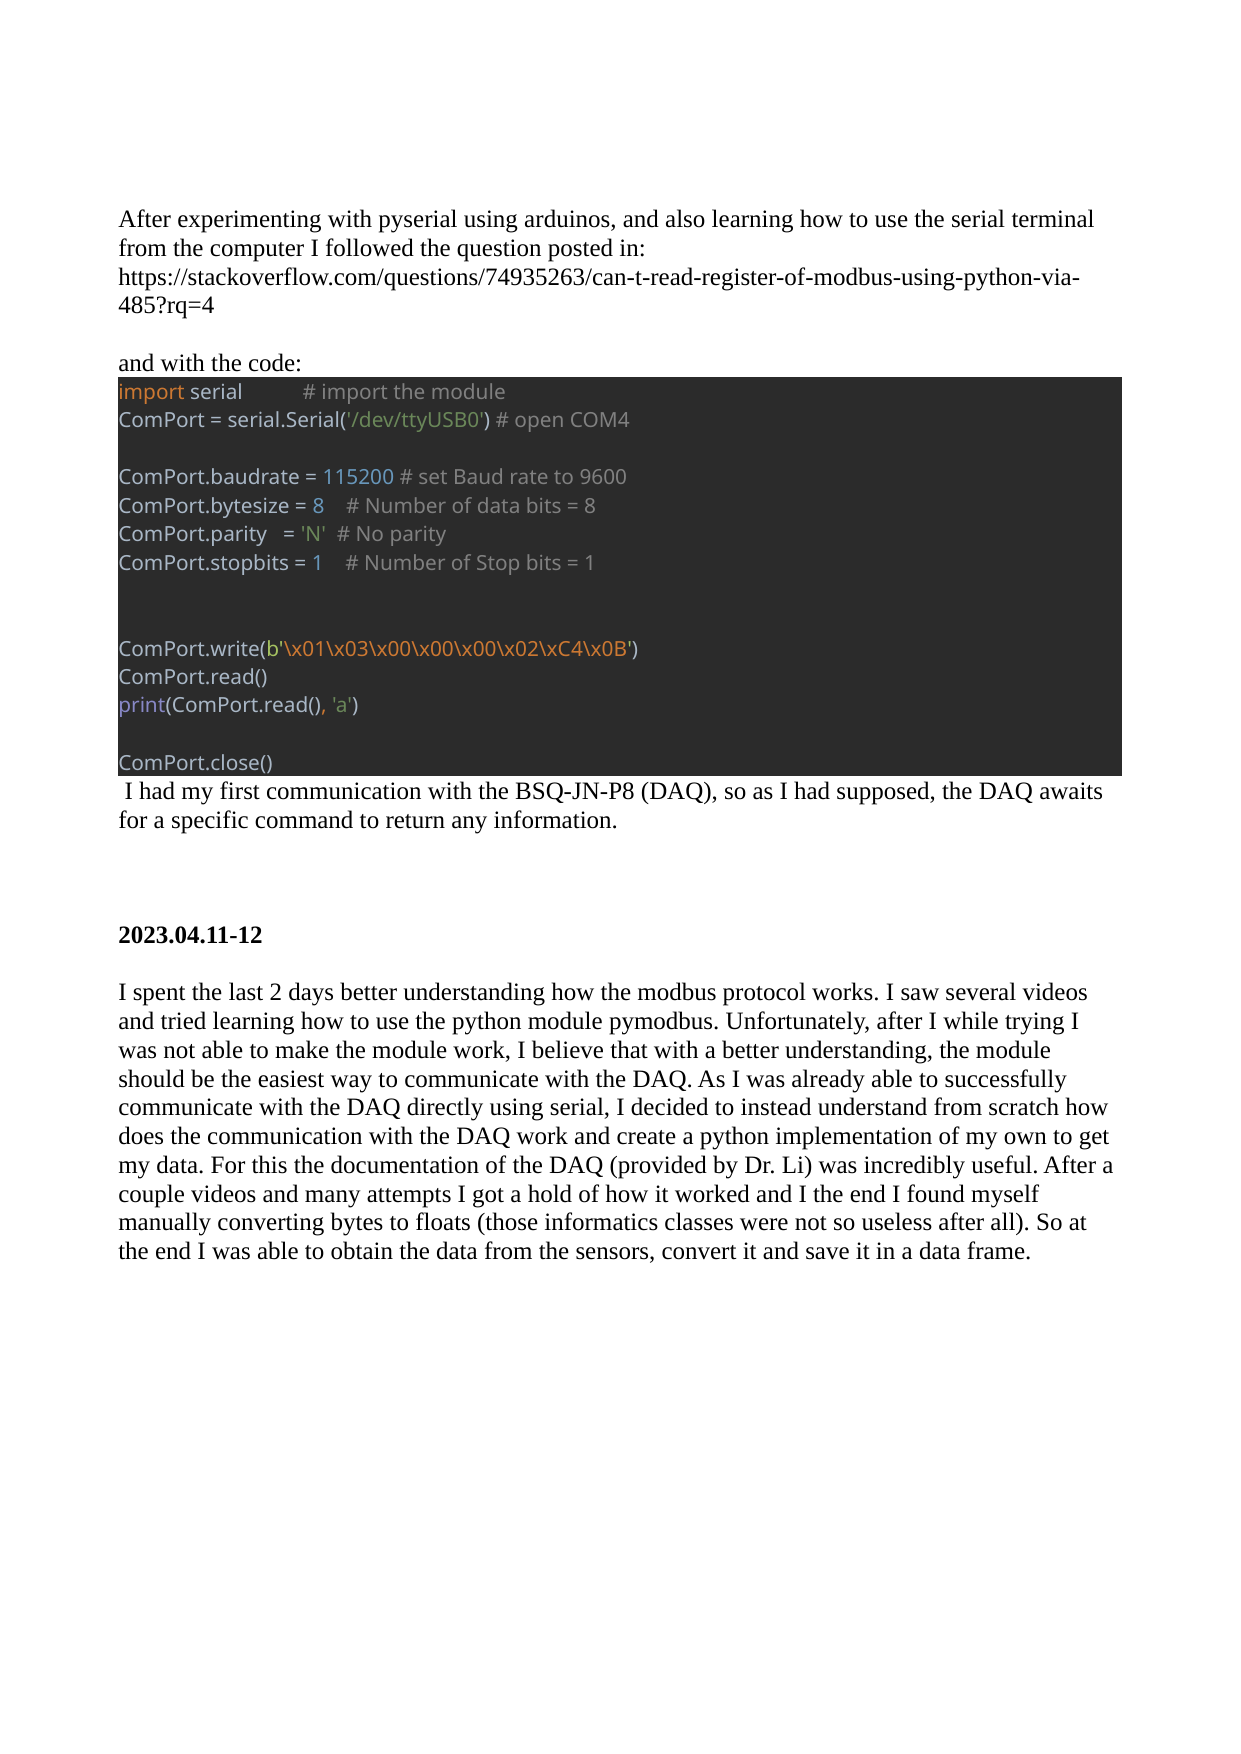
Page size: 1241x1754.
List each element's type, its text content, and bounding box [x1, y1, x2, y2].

text import serial # import the module ComPort = serial.Serial('/dev/ttyUSB0') # open COM4 ComPort.baudrate = 115200 # set Baud rate to 9600 ComPort.bytesize = 8 # Number of data bits = 8 ComPort.parity = 'N' # No parity ComPort.stopbits = 1 # Number of Stop bits = 1 ComPort.write(b'\x01\x03\x00\x00\x00\x02\xC4\x0B') ComPort.read() print(ComPort.read(), 'a') ComPort.close() [118, 377, 1122, 776]
text I spent the last 2 days better understanding how the modbus protocol works. I saw several videos and tried learning how to use the python module pymodbus. Unfortunately, after I while trying I was not able to make the module work, I believe that with a better understanding, the module should be the easiest way to communicate with the DAQ. As I was already able to successfully communicate with the DAQ directly using serial, I decided to instead understand from scratch how does the communication with the DAQ work and create a python implementation of my own to get my data. For this the documentation of the DAQ (provided by Dr. Li) was incredibly useful. After a couple videos and many attempts I got a hold of how it worked and I the end I found myself manually converting bytes to floats (those informatics classes were not so useless after all). So at the end I was able to obtain the data from the sensors, convert it and save it in a data frame. [118, 977, 1122, 1265]
text After experimenting with pyserial using arduinos, and also learning how to use the serial terminal from the computer I followed the question posted in: https://stackoverflow.com/questions/74935263/can-t-read-register-of-modbus-using-python-via-485?rq=4 [118, 204, 1122, 319]
text 2023.04.11-12 [118, 920, 1122, 949]
text and with the code: [118, 348, 1122, 377]
text I had my first communication with the BSQ-JN-P8 (DAQ), so as I had supposed, the DAQ awaits for a specific command to return any information. [118, 776, 1122, 834]
